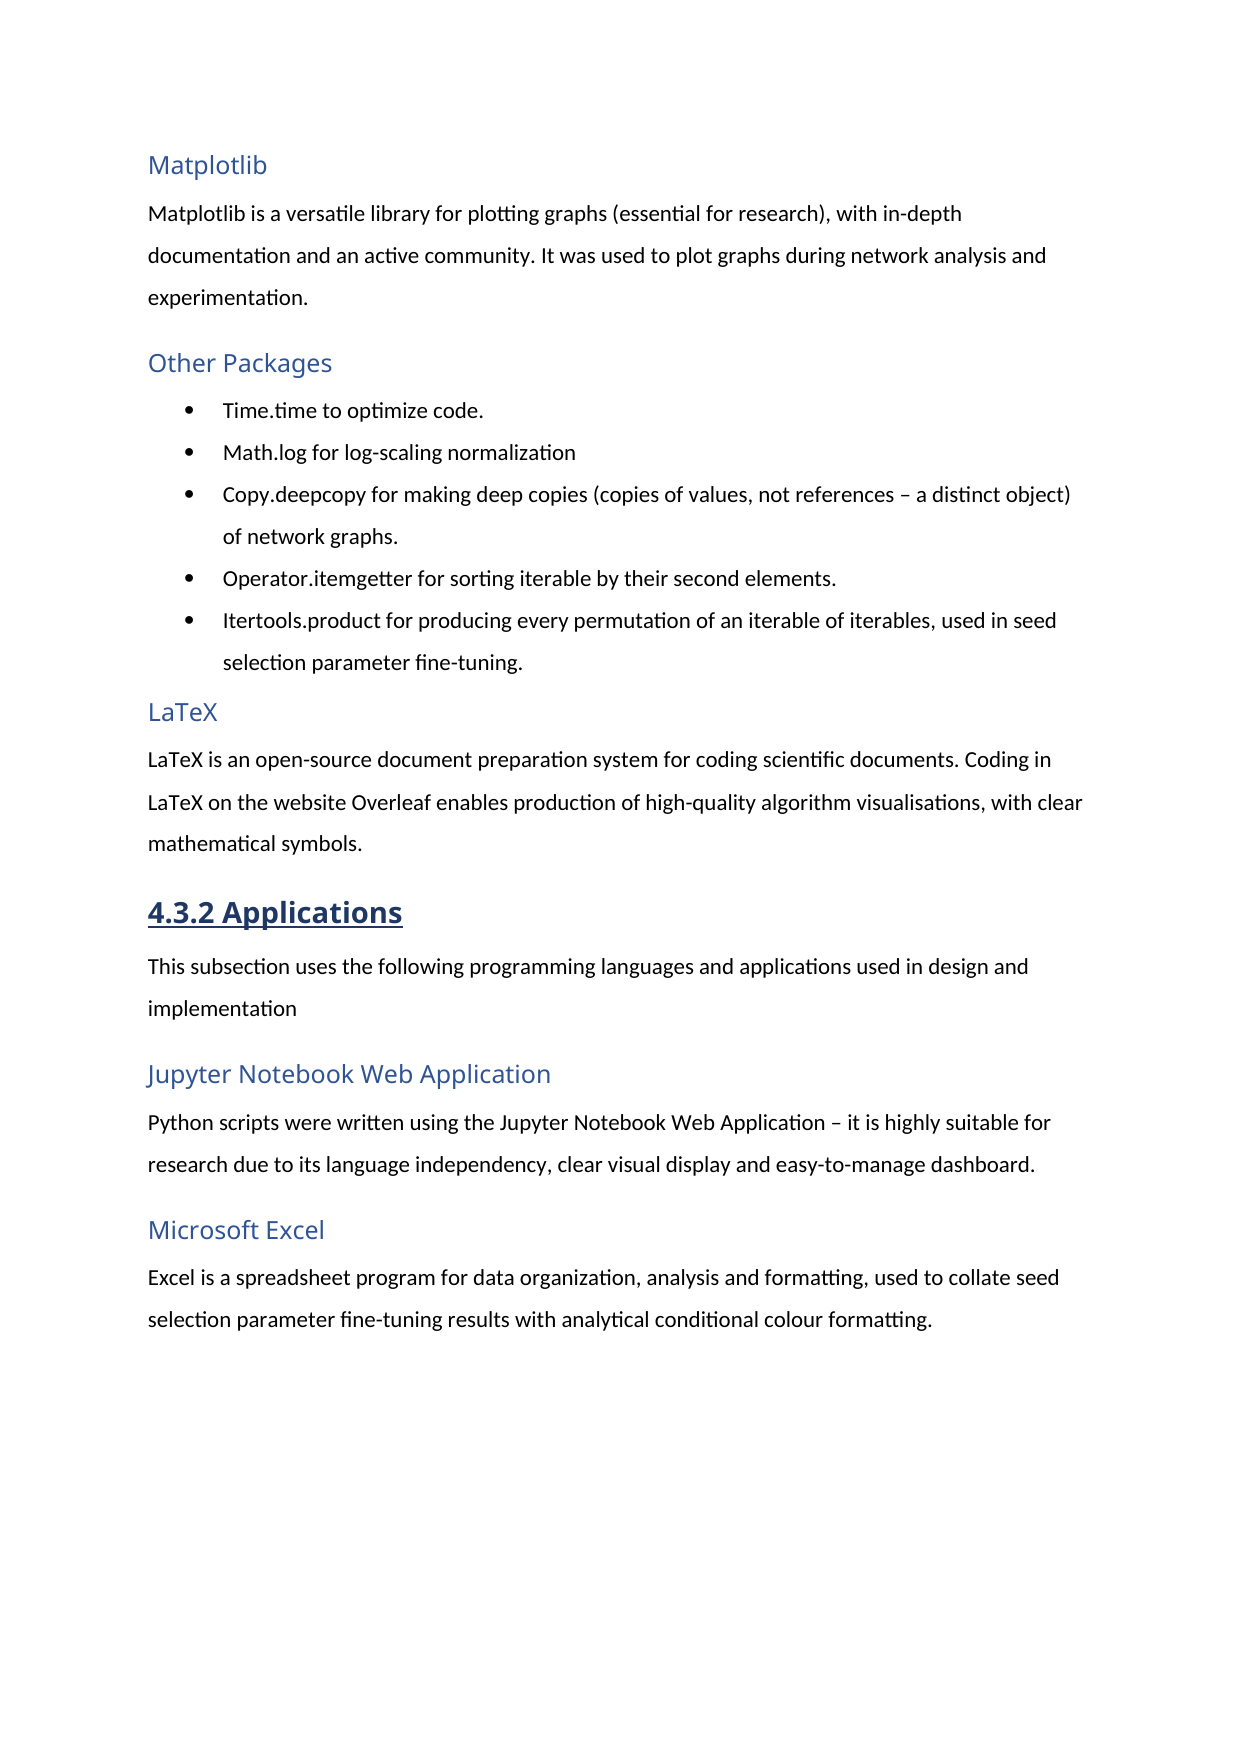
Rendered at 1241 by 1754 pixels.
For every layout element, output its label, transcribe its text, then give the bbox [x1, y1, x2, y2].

list Time.time to optimize code. [185, 397, 1092, 424]
subtitle Jupyter Notebook Web Application [148, 1057, 1092, 1091]
list Math.log for log-scaling normalization [185, 438, 1092, 467]
text LaTeX is an open-source document preparation system for coding scientific documents. Coding in LaTeX on the website Overleaf enables production of high-quality algorithm visualisations, with clear mathematical symbols. [148, 746, 1092, 858]
text Matplotlib is a versatile library for plotting graphs (essential for research), with in-depth documentation and an active community. It was used to plot graphs during network analysis and experimentation. [148, 199, 1092, 311]
subtitle 4.3.2 Applications [148, 892, 1092, 932]
subtitle Other Packages [148, 346, 1092, 379]
list Operator.itemgetter for sorting iterable by their second elements. [185, 564, 1092, 592]
list Itertools.product for producing every permutation of an iterable of iterables, used in seed selection parameter fine-tuning. [185, 606, 1092, 676]
text Excel is a spreadsheet program for data organization, analysis and formatting, used to collate seed selection parameter fine-tuning results with analytical conditional colour formatting. [148, 1263, 1092, 1333]
subtitle Microsoft Excel [148, 1212, 1092, 1247]
list Copy.deepcopy for making deep copies (copies of values, not references – a distinct object) of network graphs. [185, 481, 1092, 551]
subtitle Matplotlib [148, 148, 1092, 182]
text This subsection uses the following programming languages and applications used in design and implementation [148, 952, 1092, 1022]
text Python scripts were written using the Jupyter Notebook Web Application – it is highly suitable for research due to its language independency, clear visual display and easy-to-manage dashboard. [148, 1108, 1092, 1178]
subtitle LaTeX [148, 694, 1092, 729]
